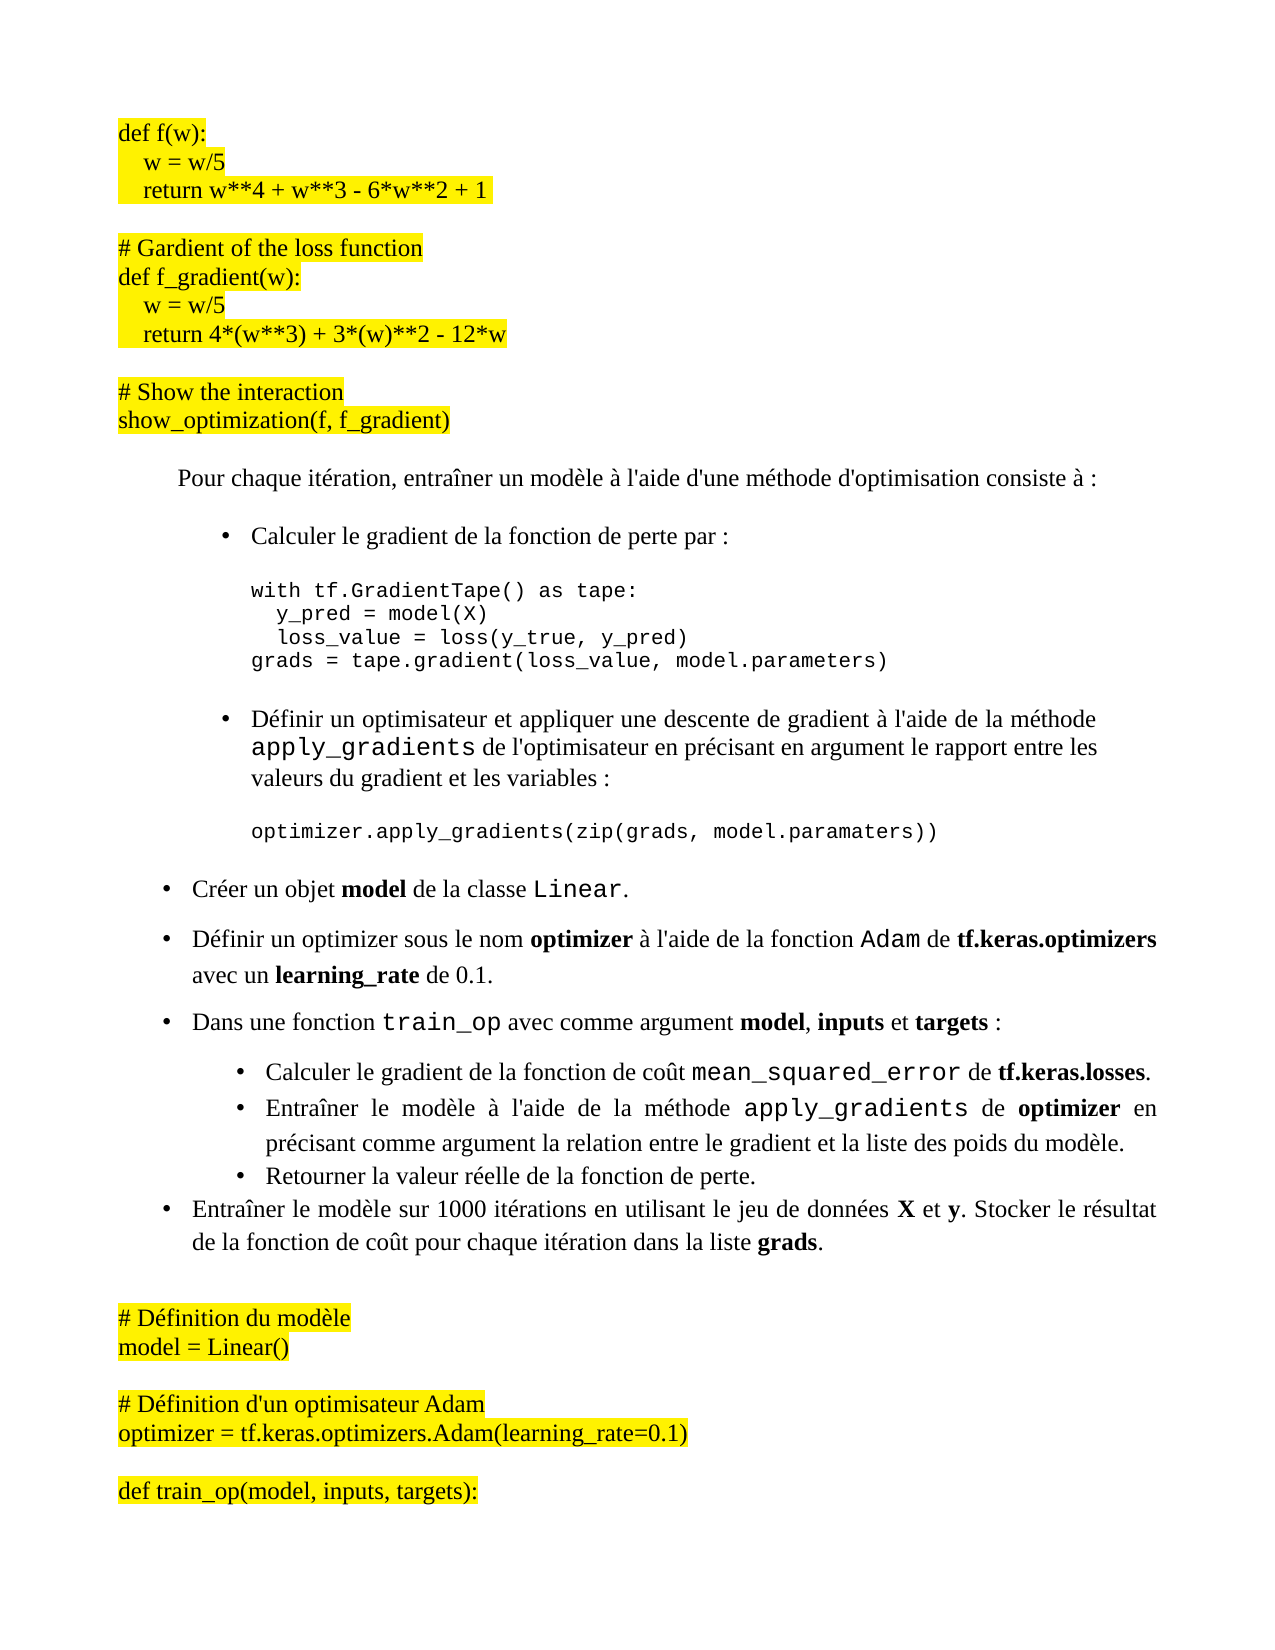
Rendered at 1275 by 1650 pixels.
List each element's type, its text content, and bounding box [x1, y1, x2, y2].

list optimizer.apply_gradients(zip(grads, model.paramaters)) [221, 821, 1098, 845]
list Définir un optimizer sous le nom optimizer à l'aide de la fonction Adam de tf.keras.optimizers avec un learning_rate de 0.1. [162, 924, 1157, 988]
text w = w/5 [118, 291, 1157, 319]
text def train_op(model, inputs, targets): [118, 1476, 1157, 1504]
text w = w/5 [118, 147, 1157, 176]
list Calculer le gradient de la fonction de perte par : [221, 521, 1098, 550]
text return 4*(w**3) + 3*(w)**2 - 12*w [118, 319, 1157, 348]
text # Définition d'un optimisateur Adam [118, 1389, 1157, 1418]
list Entraîner le modèle sur 1000 itérations en utilisant le jeu de données X et y. Stocker le résultat de la fonction de coût pour chaque itération dans la liste grads. [162, 1194, 1157, 1256]
text # Show the interaction [118, 377, 1157, 406]
list Retourner la valeur réelle de la fonction de perte. [236, 1161, 1157, 1189]
text Pour chaque itération, entraîner un modèle à l'aide d'une méthode d'optimisation consiste à : [177, 463, 1098, 492]
text def f_gradient(w): [118, 262, 1157, 291]
text def f(w): [118, 118, 1157, 147]
list Créer un objet model de la classe Linear. [162, 874, 1157, 905]
list with tf.GradientTape() as tape: [221, 579, 1098, 603]
text # Gardient of the loss function [118, 233, 1157, 262]
list Dans une fonction train_op avec comme argument model, inputs et targets : [162, 1007, 1157, 1038]
text return w**4 + w**3 - 6*w**2 + 1 [118, 176, 1157, 204]
list Entraîner le modèle à l'aide de la méthode apply_gradients de optimizer en précisant comme argument la relation entre le gradient et la liste des poids du modèle. [236, 1093, 1157, 1157]
list loss_value = loss(y_true, y_pred) [221, 627, 1098, 651]
list Calculer le gradient de la fonction de coût mean_squared_error de tf.keras.losses. [236, 1057, 1157, 1088]
list y_pred = model(X) [221, 603, 1098, 627]
text show_optimization(f, f_gradient) [118, 406, 1157, 434]
text # Définition du modèle [118, 1303, 1157, 1332]
list Définir un optimisateur et appliquer une descente de gradient à l'aide de la méthode apply_gradients de l'optimisateur en précisant en argument le rapport entre les valeurs du gradient et les variables : [221, 704, 1098, 792]
text optimizer = tf.keras.optimizers.Adam(learning_rate=0.1) [118, 1418, 1157, 1447]
text model = Linear() [118, 1332, 1157, 1361]
list grads = tape.gradient(loss_value, model.parameters) [221, 651, 1098, 674]
